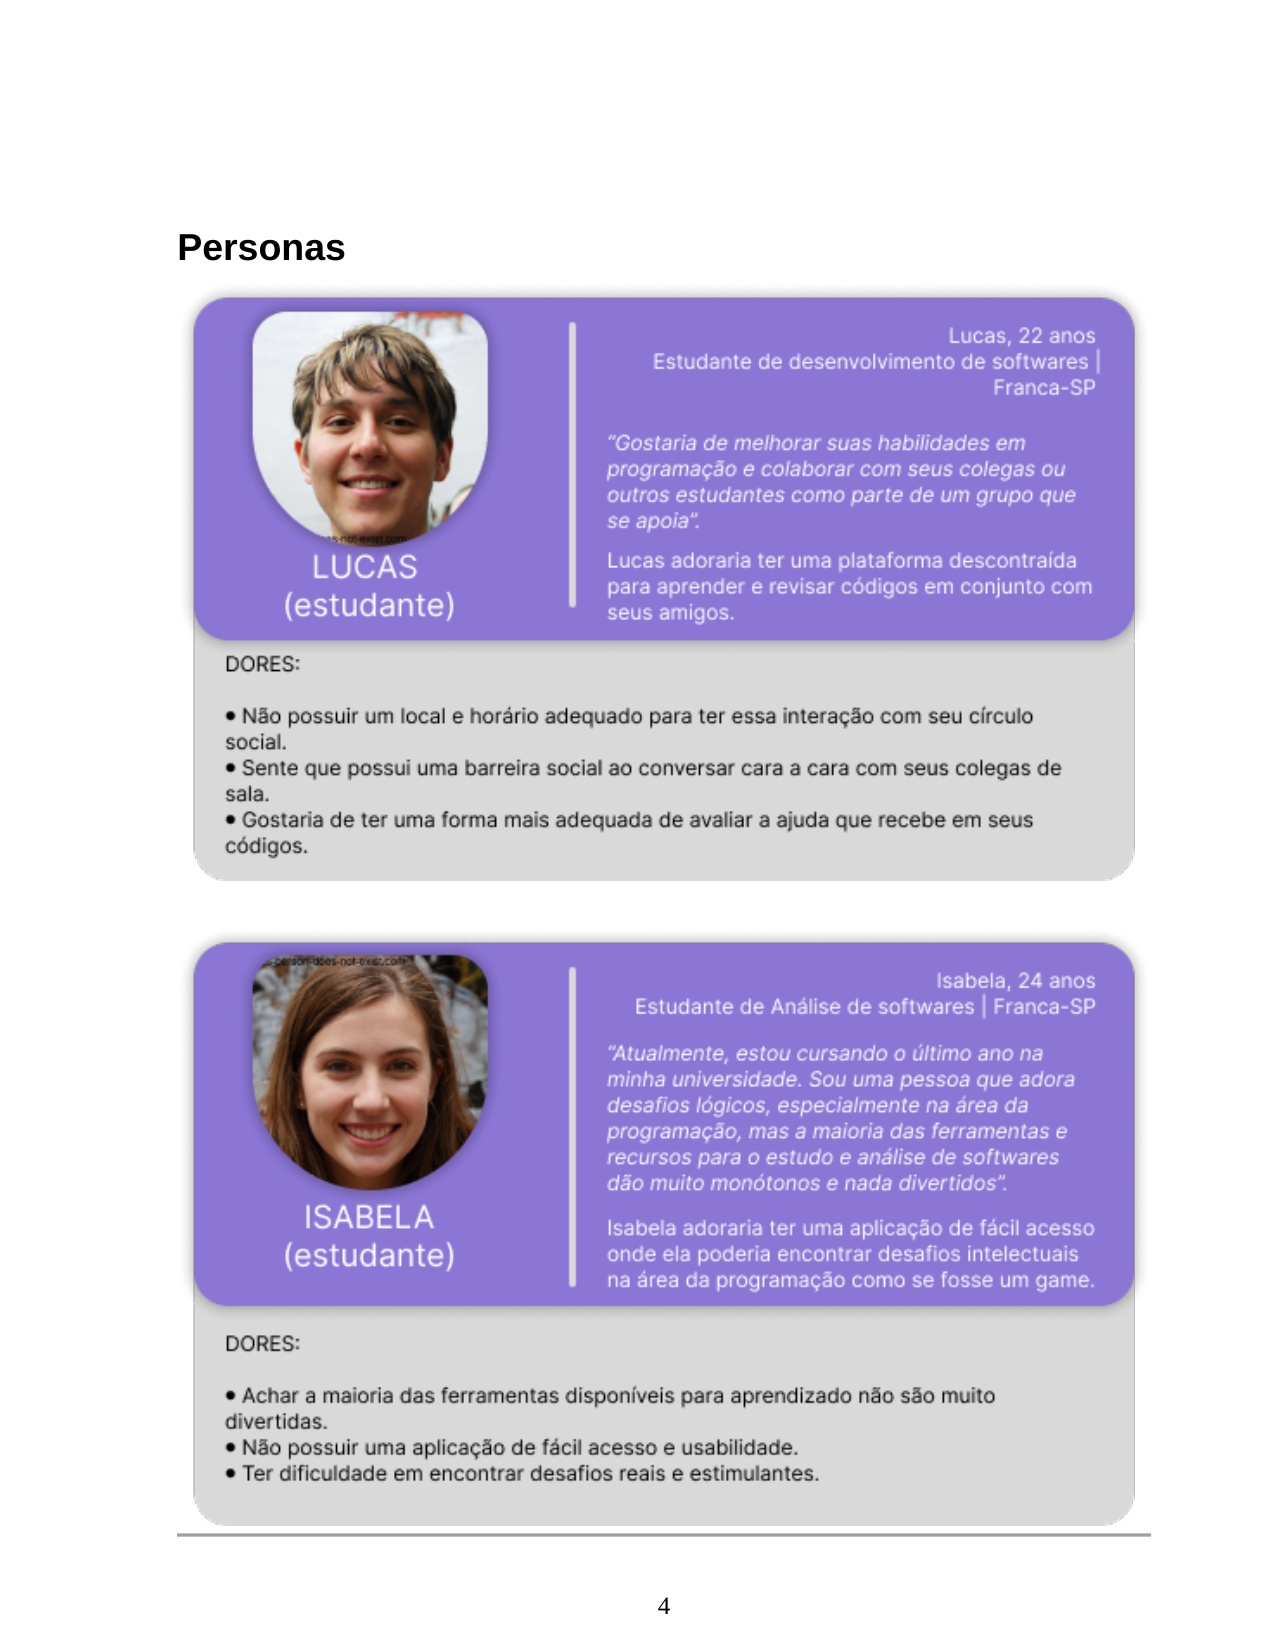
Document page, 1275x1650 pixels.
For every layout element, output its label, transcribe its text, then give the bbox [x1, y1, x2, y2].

picture [177, 926, 1152, 1526]
subtitle Personas [177, 226, 1151, 269]
picture [177, 281, 1152, 881]
